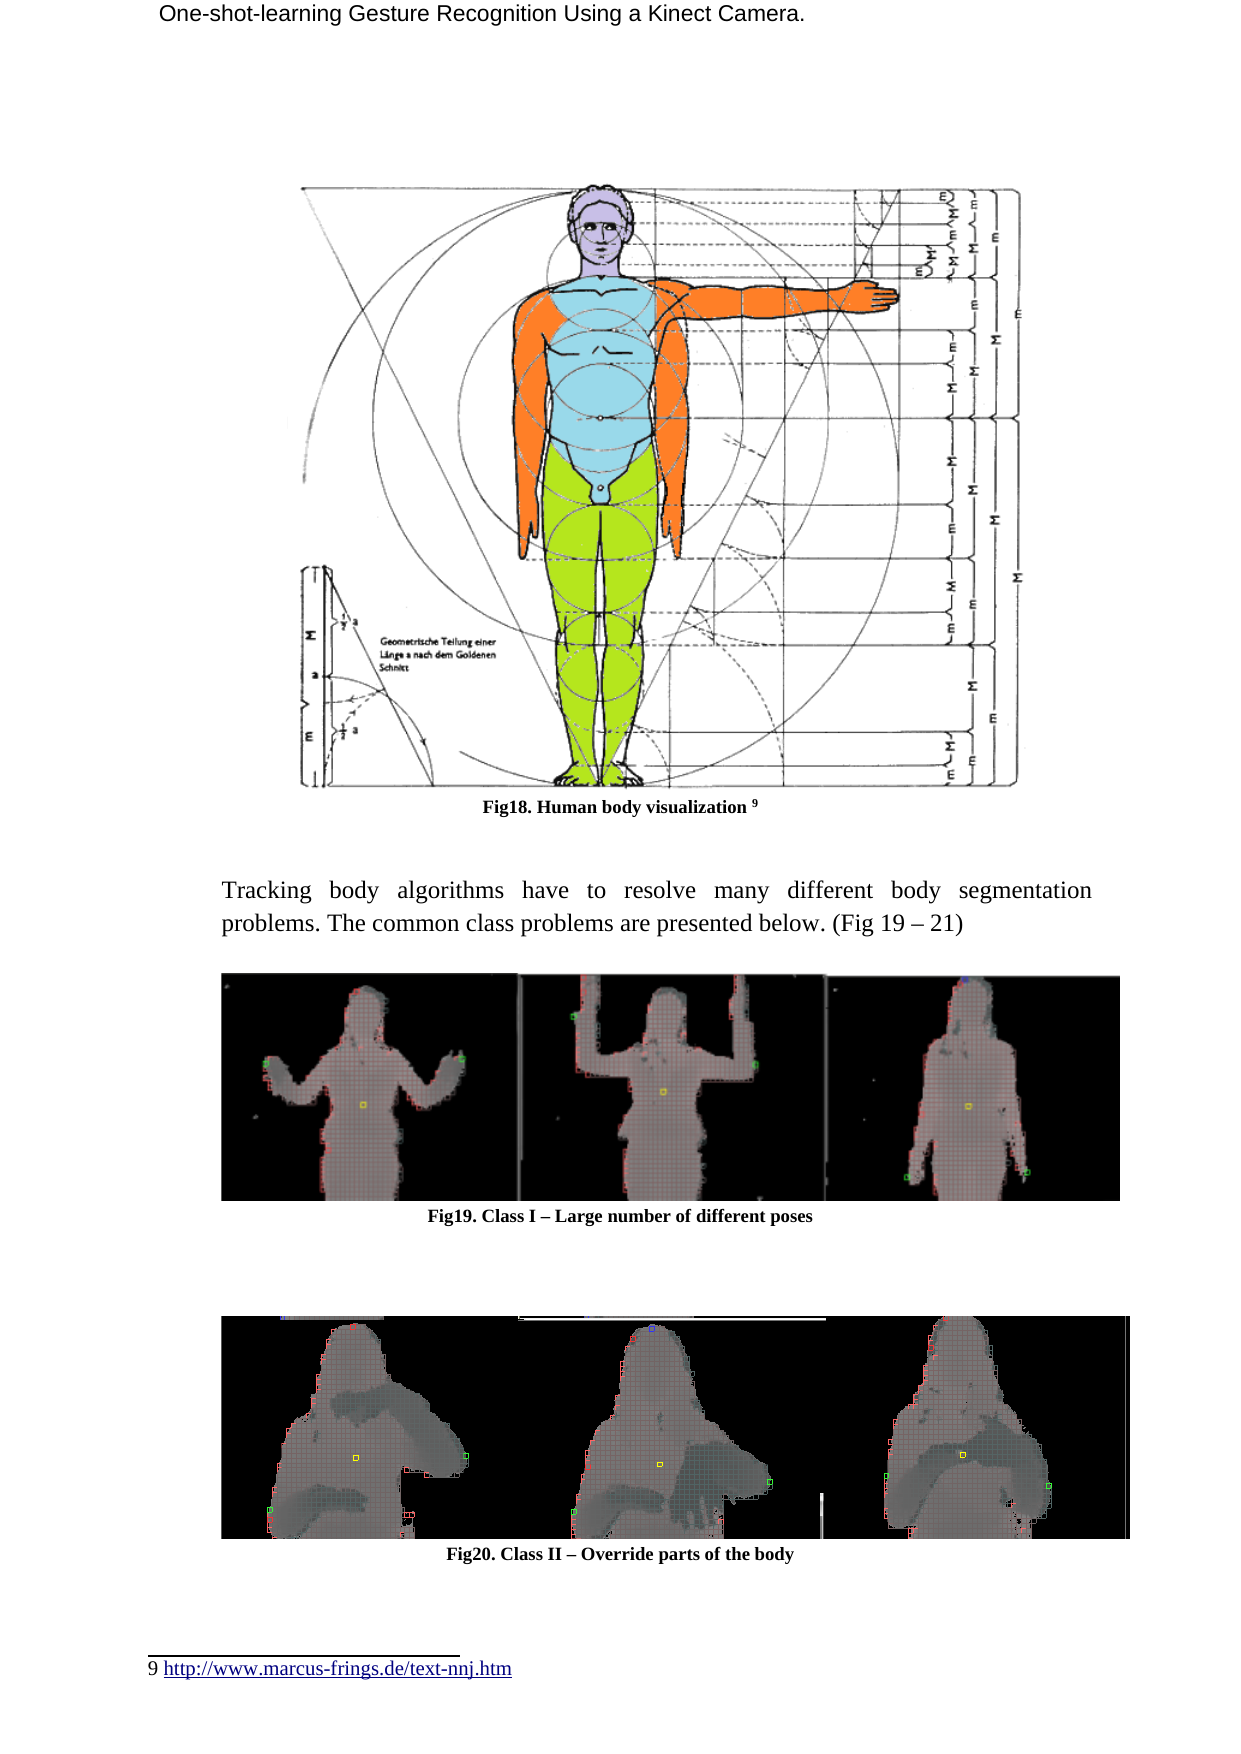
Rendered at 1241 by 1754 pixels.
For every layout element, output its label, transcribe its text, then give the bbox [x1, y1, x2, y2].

text Fig19. Class I – Large number of different poses [148, 1205, 1093, 1226]
text http://www.marcus-frings.de/text-nnj.htm [148, 1656, 1093, 1680]
text Fig18. Human body visualization [148, 796, 1093, 818]
text Tracking body algorithms have to resolve many different body segmentation problems. The common class problems are presented below. (Fig 19 – 21) [221, 875, 1093, 937]
text Fig20. Class II – Override parts of the body [148, 1543, 1093, 1564]
